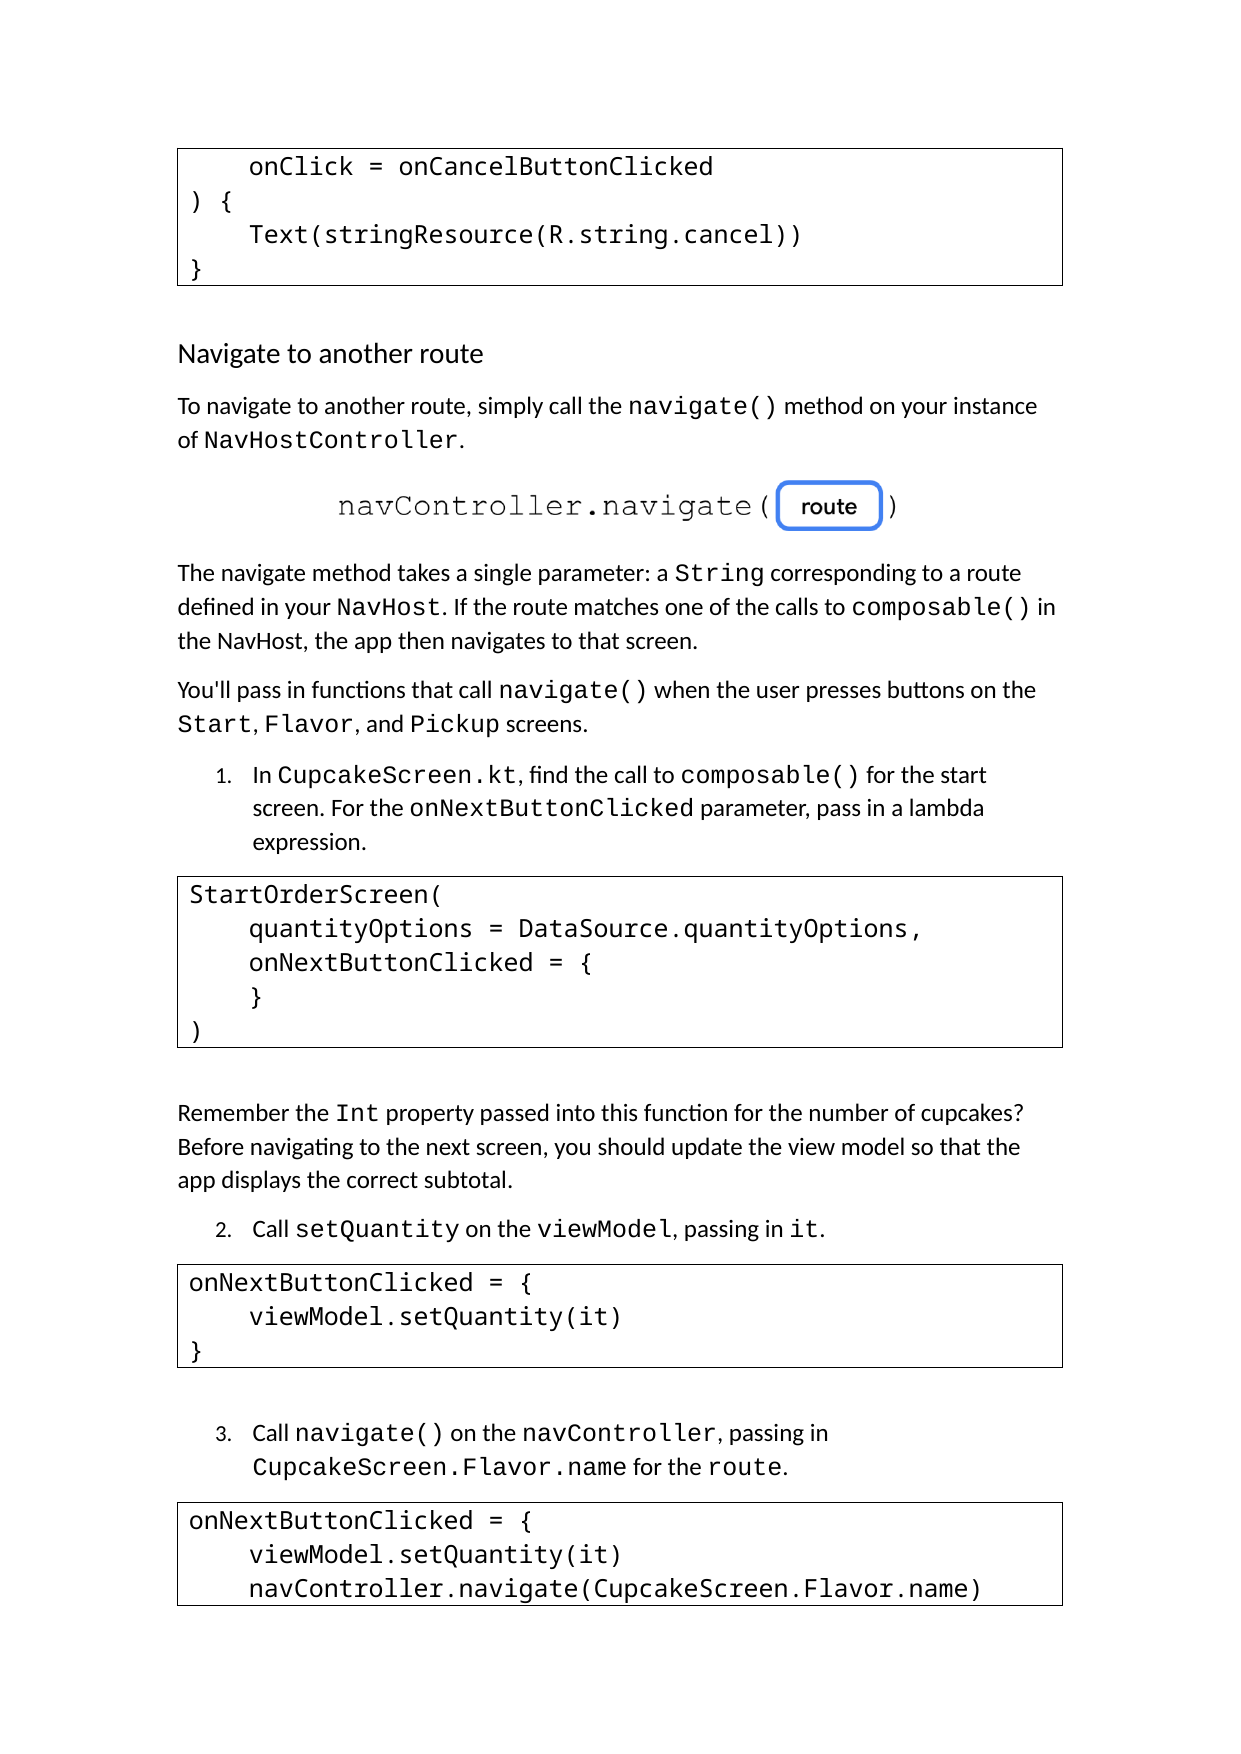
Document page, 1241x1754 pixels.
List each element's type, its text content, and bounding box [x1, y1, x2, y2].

text To navigate to another route, simply call the navigate() method on your instance of NavHostController. [177, 390, 1063, 456]
table_header onNextButtonClicked = { viewModel.setQuantity(it) } [178, 1265, 1062, 1367]
table_header onClick = onCancelButtonClicked ) { Text(stringResource(R.string.cancel)) } [178, 149, 1062, 285]
list Call setQuantity on the viewModel, passing in it. [215, 1213, 1063, 1245]
text The navigate method takes a single parameter: a String corresponding to a route defined in your NavHost. If the route matches one of the calls to composable() in the NavHost, the app then navigates to that screen. [177, 557, 1063, 656]
table_header onNextButtonClicked = { viewModel.setQuantity(it) navController.navigate(CupcakeScreen.Flavor.name) [178, 1503, 1062, 1605]
text Remember the Int property passed into this function for the number of cupcakes? Before navigating to the next screen, you should update the view model so that the app displays the correct subtotal. [177, 1097, 1063, 1194]
list Call navigate() on the navController, passing in CupcakeScreen.Flavor.name for the route. [215, 1417, 1063, 1483]
text You'll pass in functions that call navigate() when the user presses buttons on the Start, Flavor, and Pickup screens. [177, 674, 1063, 740]
text Navigate to another route [177, 335, 1063, 371]
list In CupcakeScreen.kt, find the call to composable() for the start screen. For the onNextButtonClicked parameter, pass in a lambda expression. [215, 759, 1063, 857]
table_header StartOrderScreen( quantityOptions = DataSource.quantityOptions, onNextButtonClicked = { } ) [178, 877, 1062, 1047]
